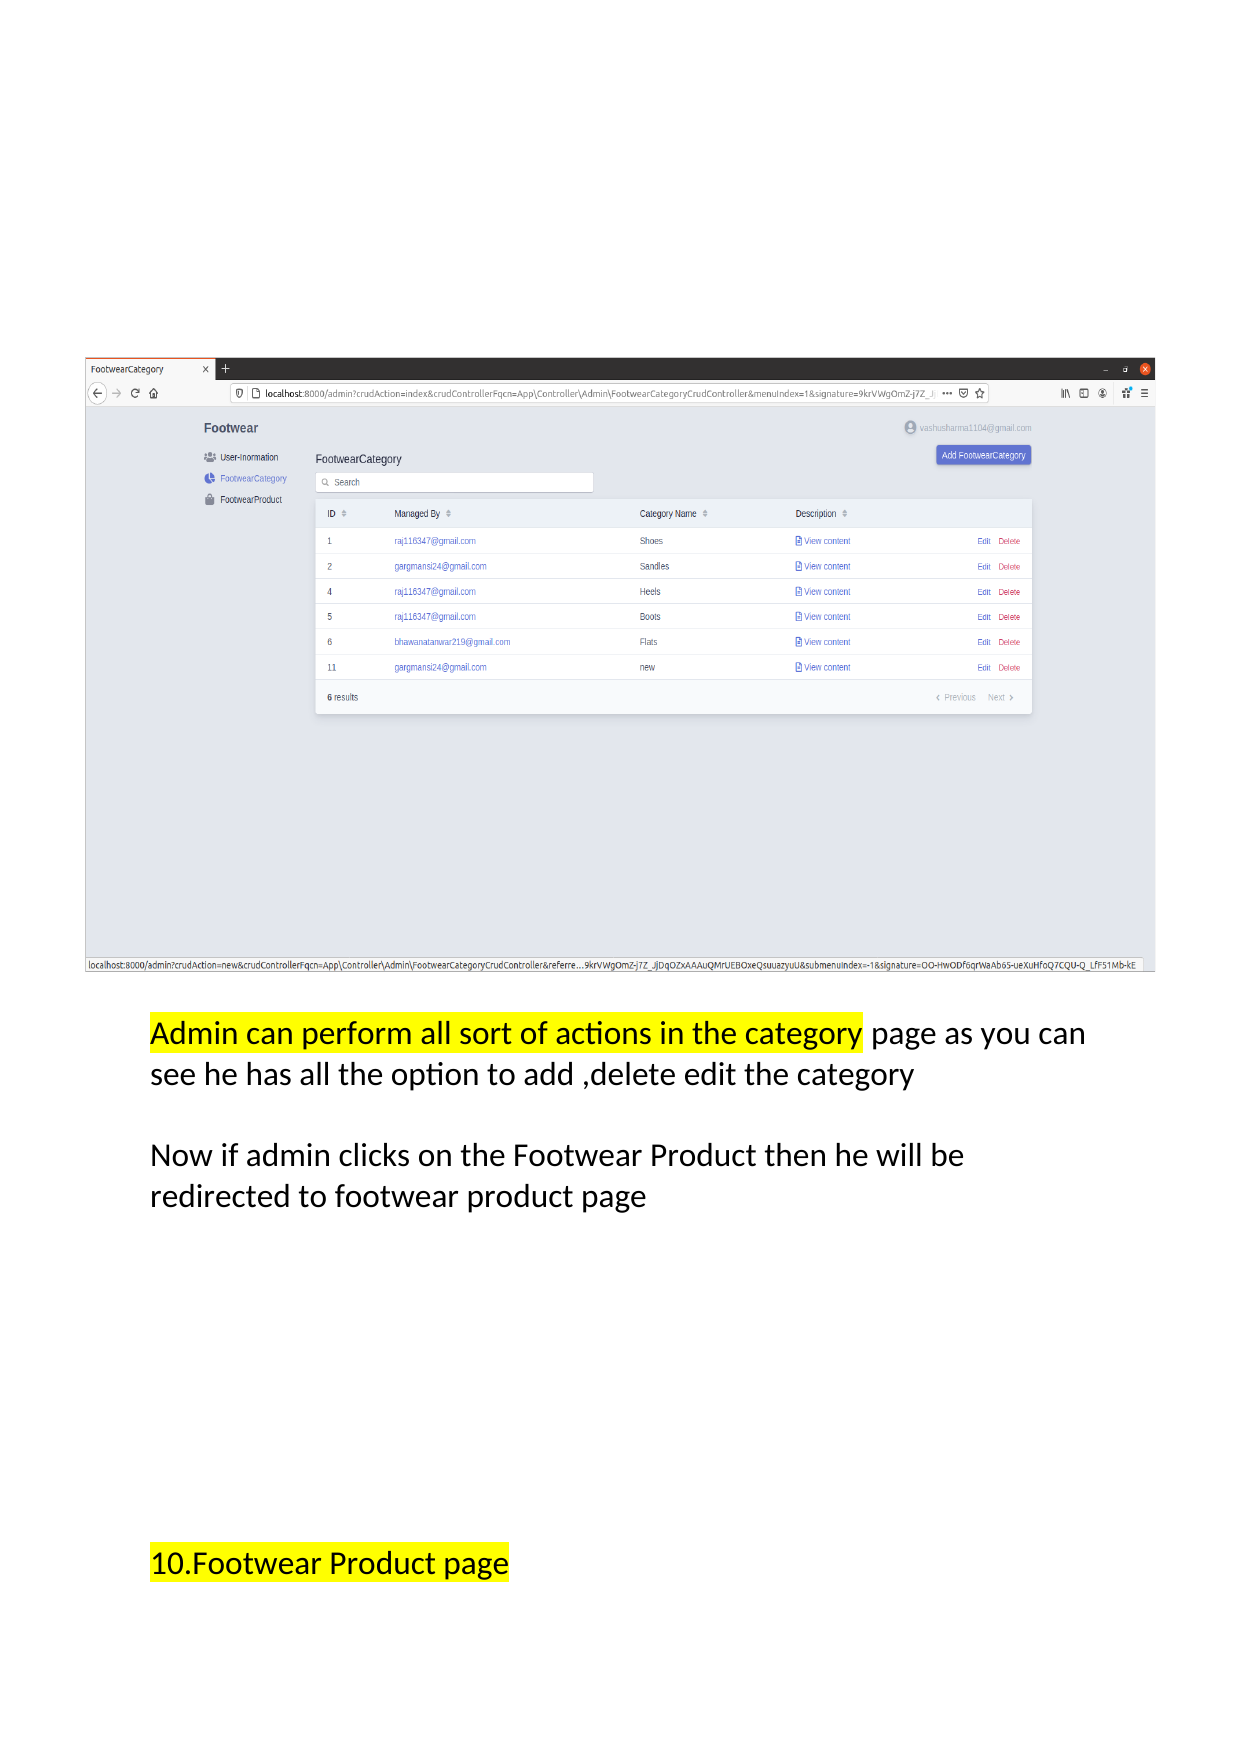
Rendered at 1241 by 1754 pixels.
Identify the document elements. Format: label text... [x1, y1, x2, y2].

list Admin can perform all sort of actions in the category page as you can see he has all the option to add ,delete edit the category [150, 1012, 1090, 1094]
list Now if admin clicks on the Footwear Product then he will be redirected to footwear product page [150, 1134, 1090, 1216]
list 10.Footwear Product page [150, 1542, 1090, 1582]
picture [85, 357, 1156, 972]
